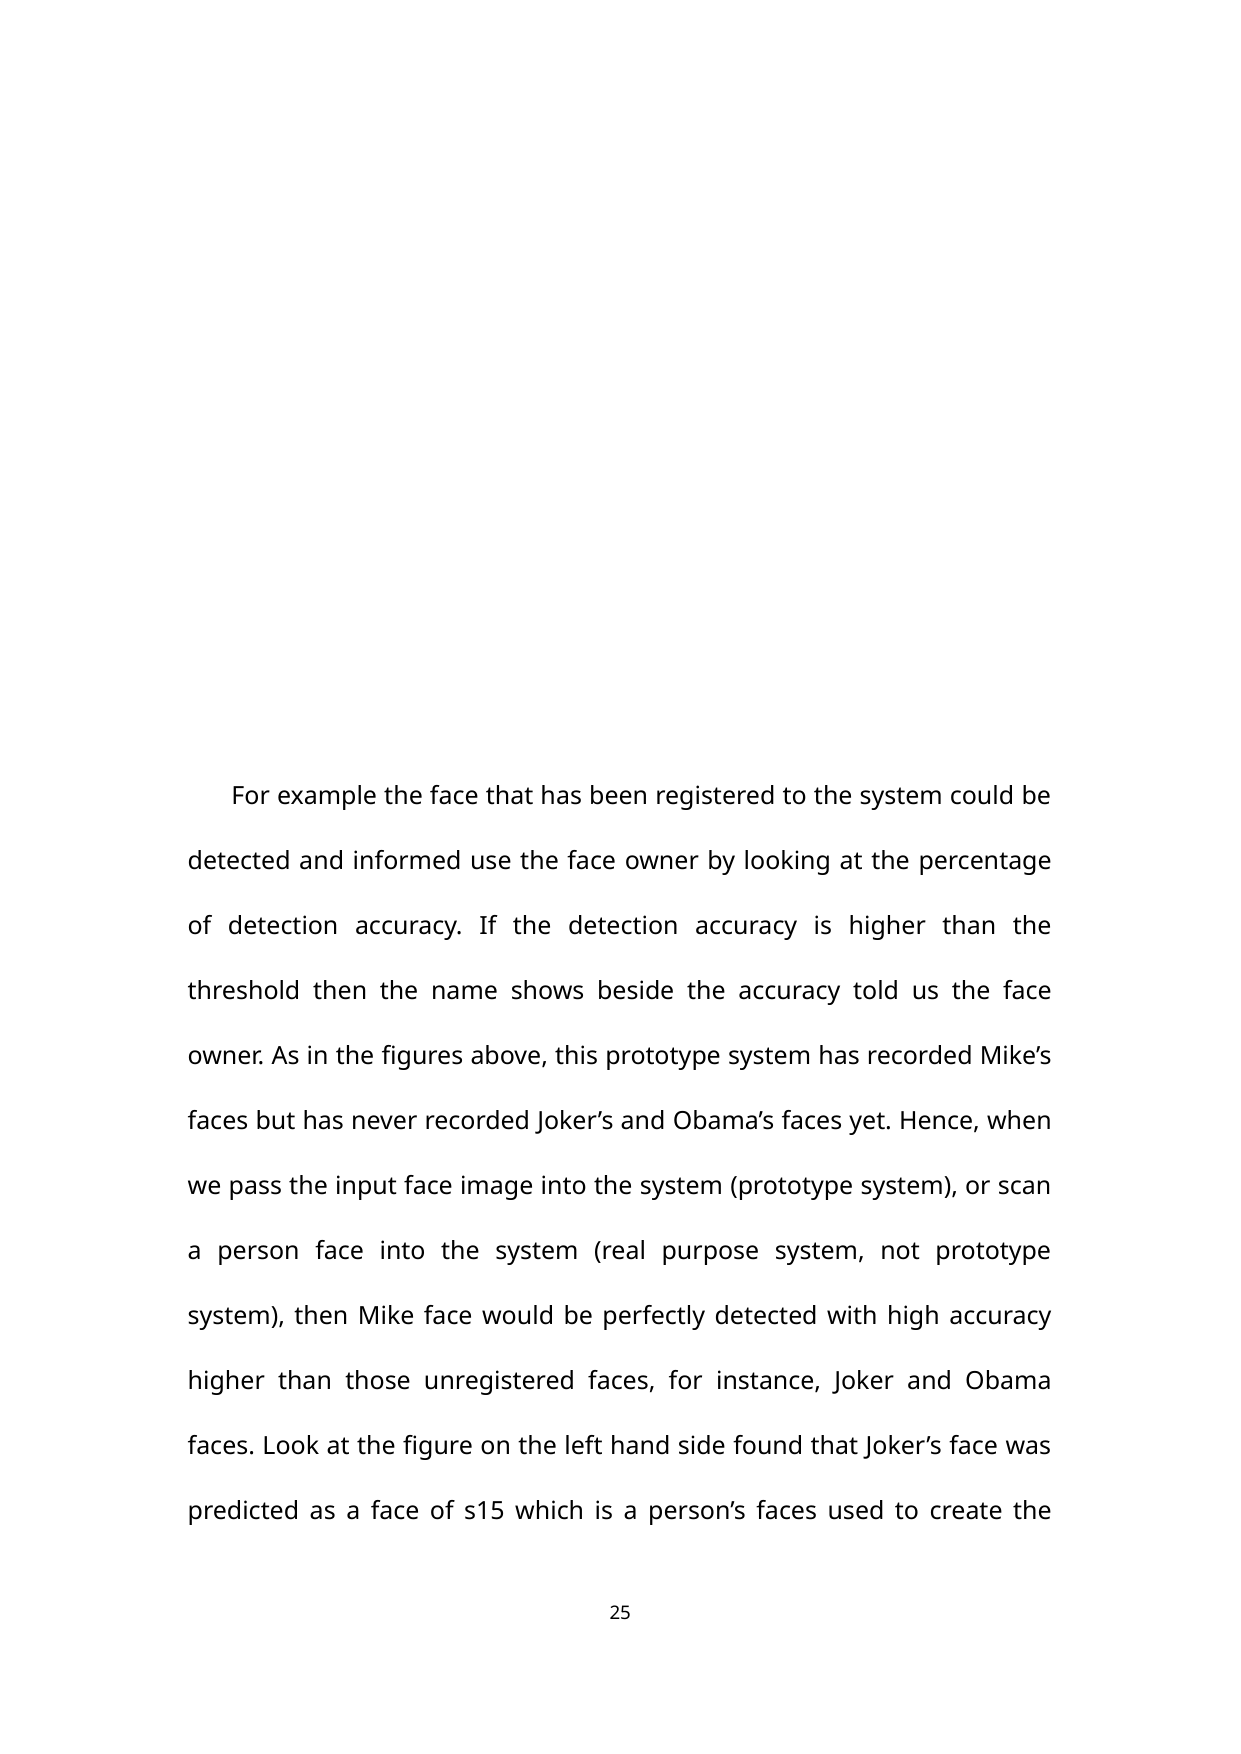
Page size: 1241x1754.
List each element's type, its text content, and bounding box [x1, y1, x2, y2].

text For example the face that has been registered to the system could be detected and informed use the face owner by looking at the percentage of detection accuracy. If the detection accuracy is higher than the threshold then the name shows beside the accuracy told us the face owner. As in the figures above, this prototype system has recorded Mike’s faces but has never recorded Joker’s and Obama’s faces yet. Hence, when we pass the input face image into the system (prototype system), or scan a person face into the system (real purpose system, not prototype system), then Mike face would be perfectly detected with high accuracy higher than those unregistered faces, for instance, Joker and Obama faces. Look at the figure on the left hand side found that Joker’s face was predicted as a face of s15 which is a person’s faces used to create the [187, 762, 1053, 1542]
